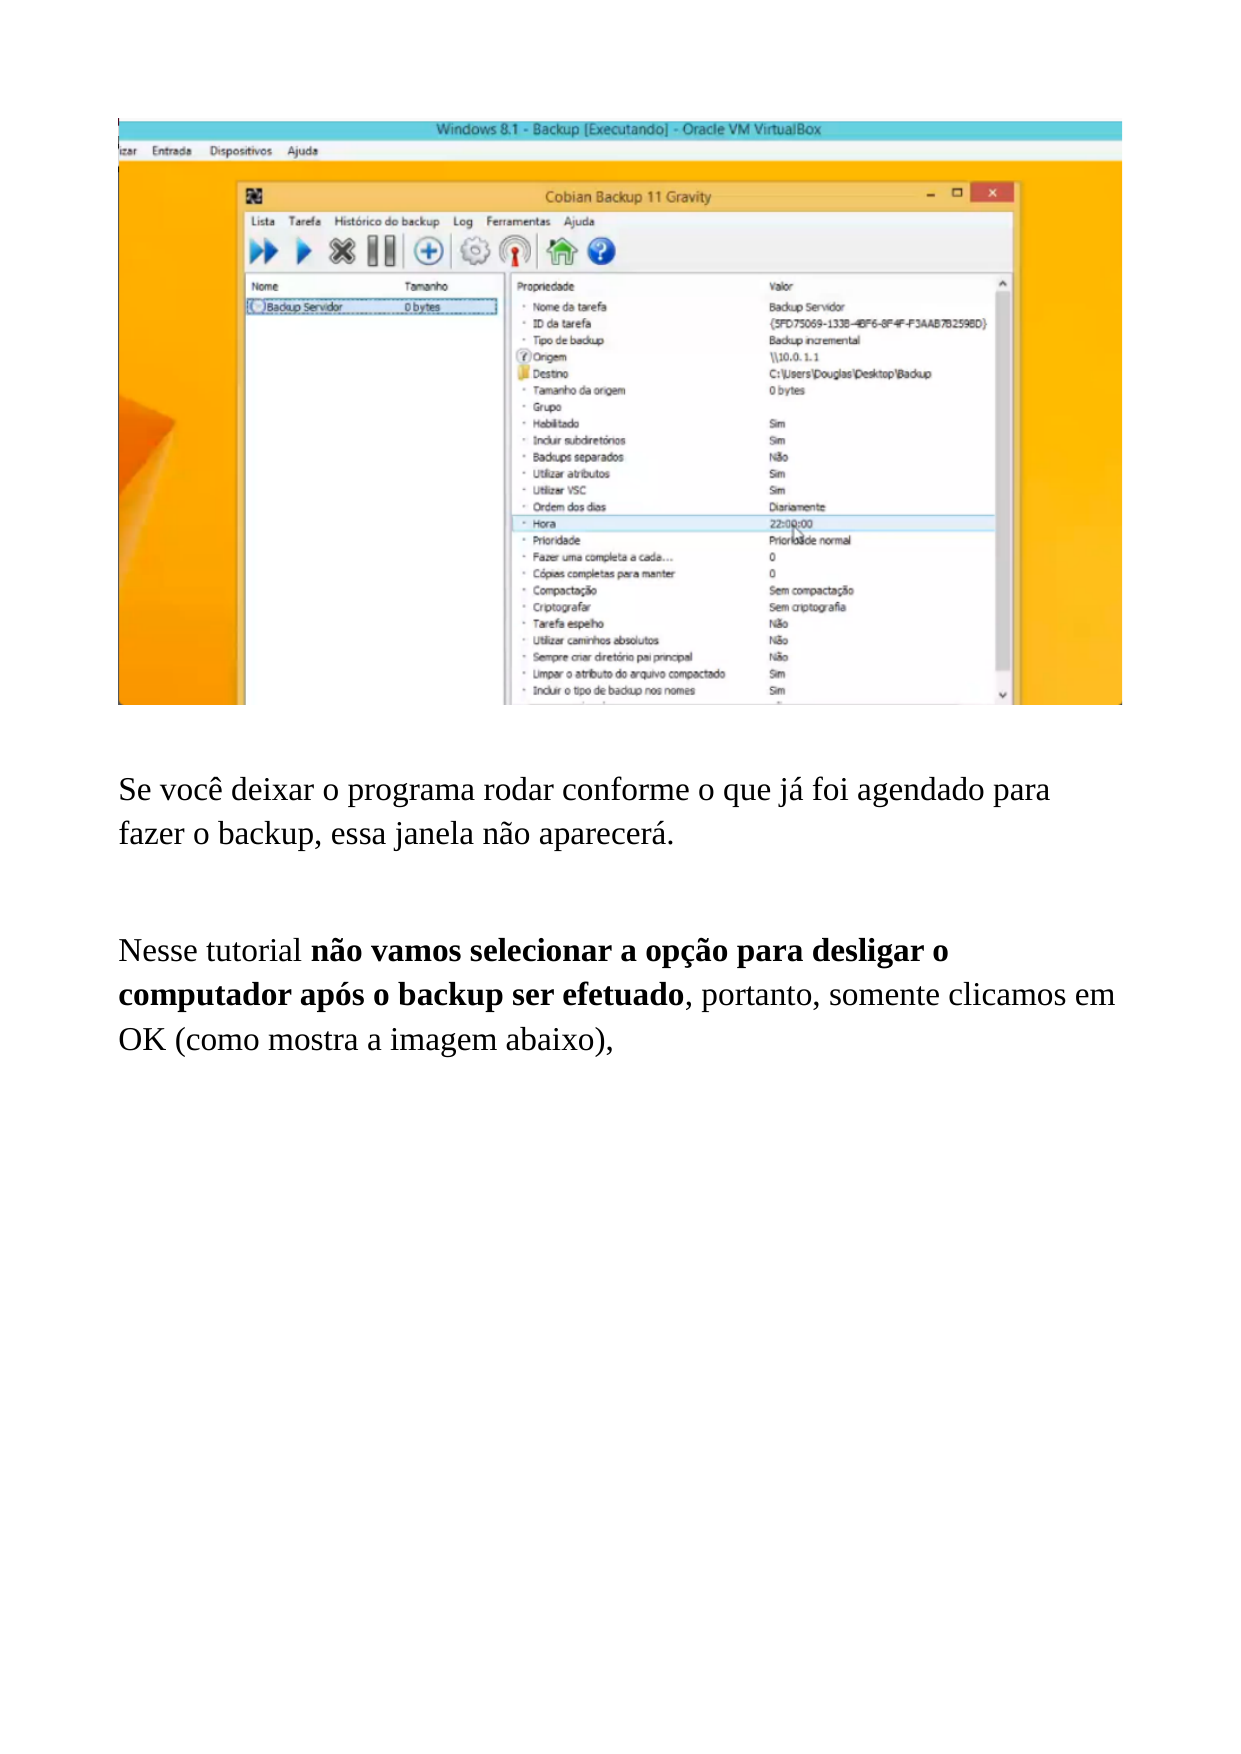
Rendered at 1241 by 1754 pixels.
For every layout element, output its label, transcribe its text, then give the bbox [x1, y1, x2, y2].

text Se você deixar o programa rodar conforme o que já foi agendado para fazer o backup, essa janela não aparecerá. [118, 769, 1122, 852]
text Nesse tutorial não vamos selecionar a opção para desligar o computador após o backup ser efetuado, portanto, somente clicamos em OK (como mostra a imagem abaixo), [118, 931, 1122, 1057]
picture [118, 118, 1123, 705]
